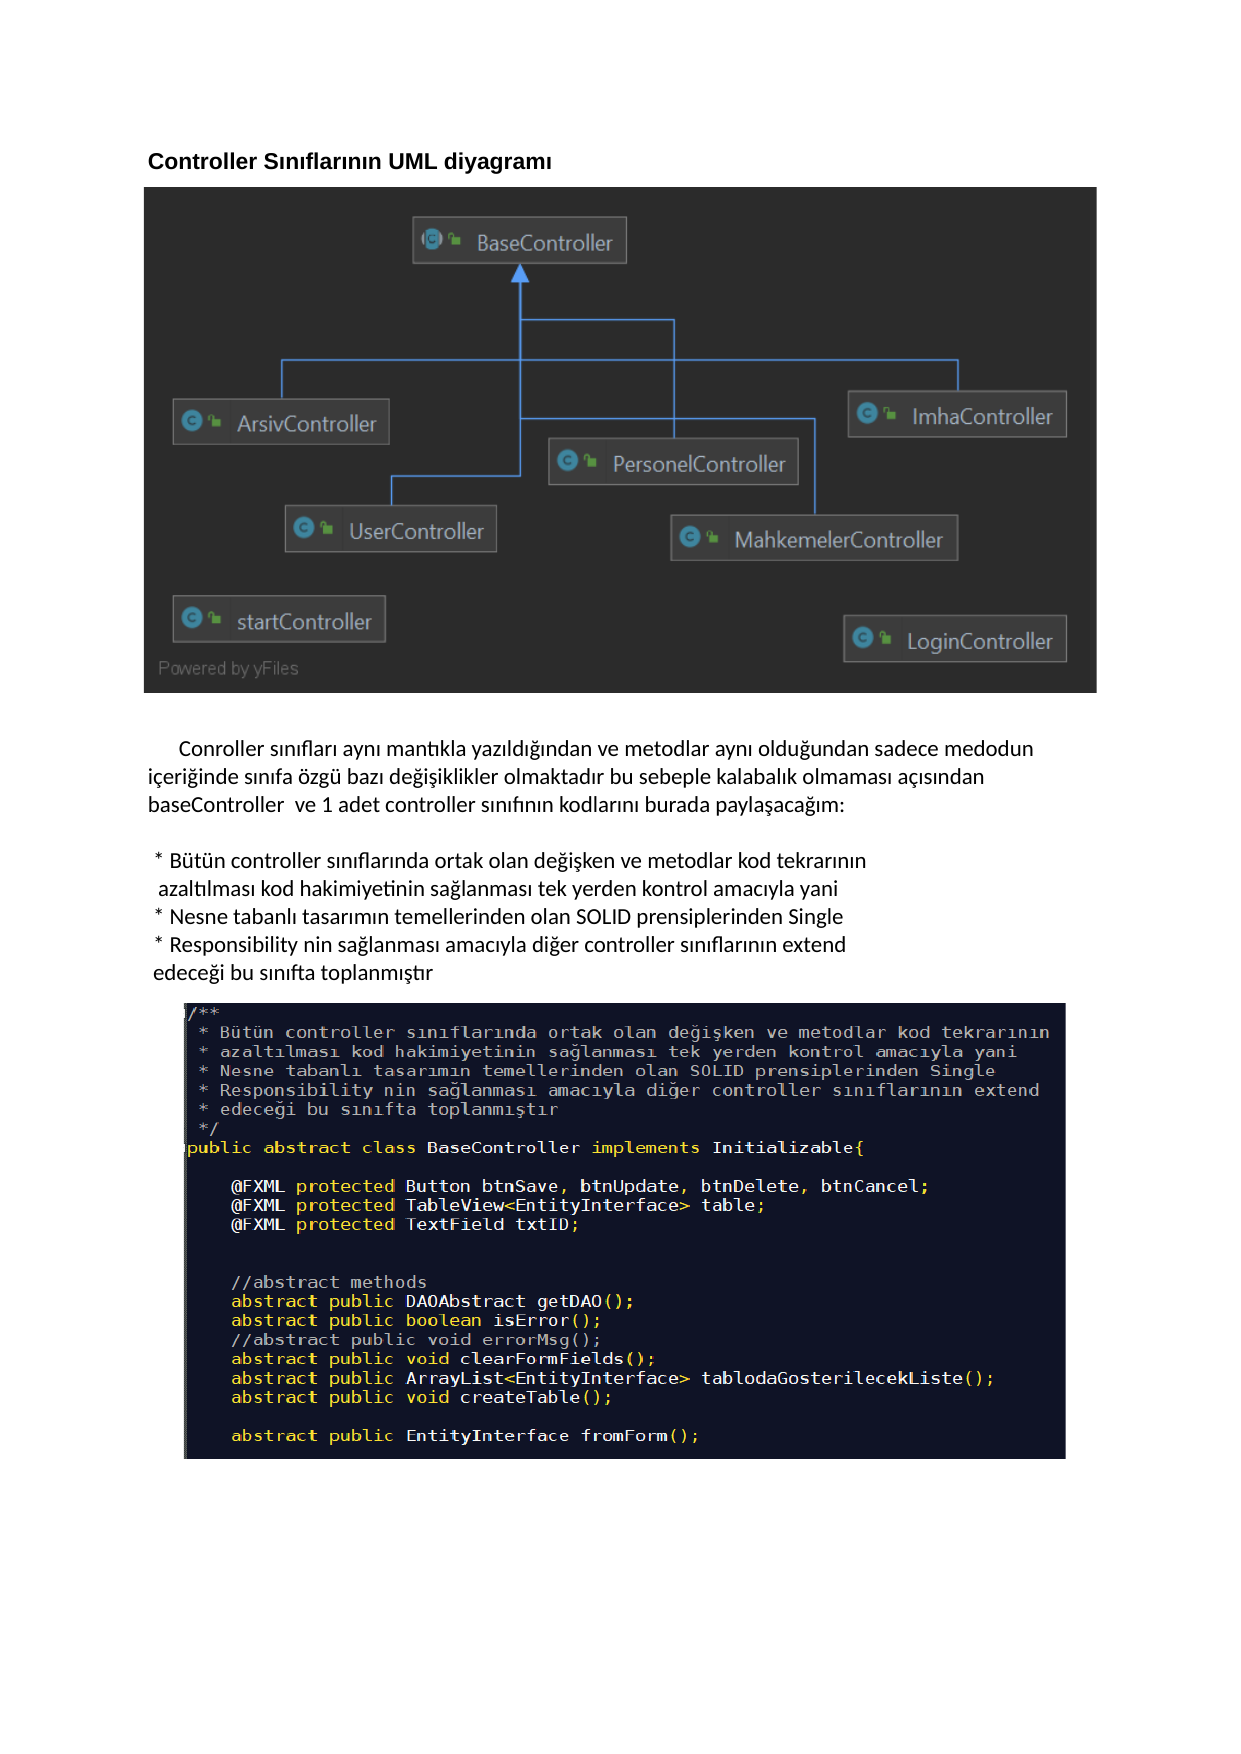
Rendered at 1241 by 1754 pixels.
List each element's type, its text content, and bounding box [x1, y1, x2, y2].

text azaltılması kod hakimiyetinin sağlanması tek yerden kontrol amacıyla yani [148, 874, 1093, 902]
text Conroller sınıfları aynı mantıkla yazıldığından ve metodlar aynı olduğundan sadece medodun içeriğinde sınıfa özgü bazı değişiklikler olmaktadır bu sebeple kalabalık olmaması açısından baseController ve 1 adet controller sınıfının kodlarını burada paylaşacağım: [148, 734, 1093, 818]
text * Bütün controller sınıflarında ortak olan değişken ve metodlar kod tekrarının [148, 846, 1093, 874]
text edeceği bu sınıfta toplanmıştır [148, 958, 1093, 986]
text * Nesne tabanlı tasarımın temellerinden olan SOLID prensiplerinden Single [148, 902, 1093, 930]
subtitle Controller Sınıflarının UML diyagramı [148, 148, 1093, 174]
text * Responsibility nin sağlanması amacıyla diğer controller sınıflarının extend [148, 930, 1093, 958]
